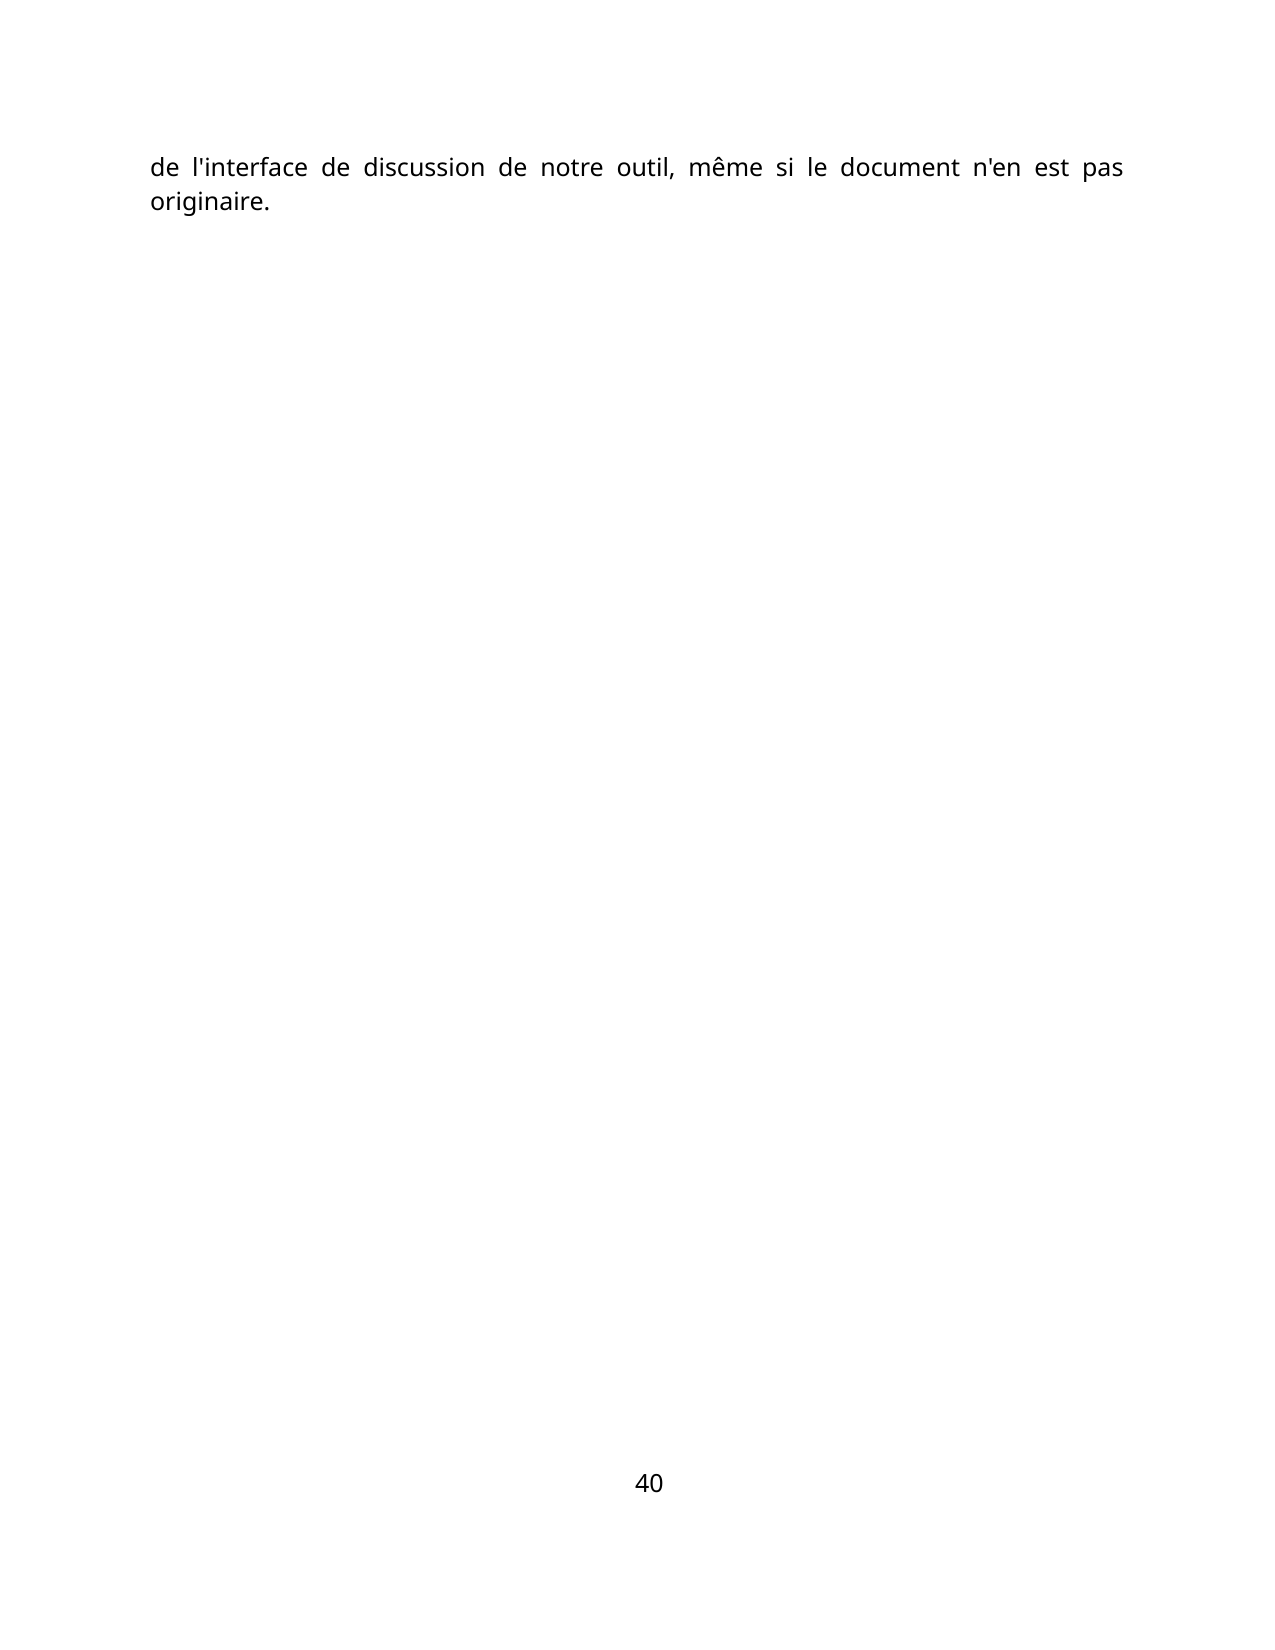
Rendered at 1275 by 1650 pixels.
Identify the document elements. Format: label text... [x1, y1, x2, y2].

text de l'interface de discussion de notre outil, même si le document n'en est pas originaire. [150, 150, 1125, 218]
